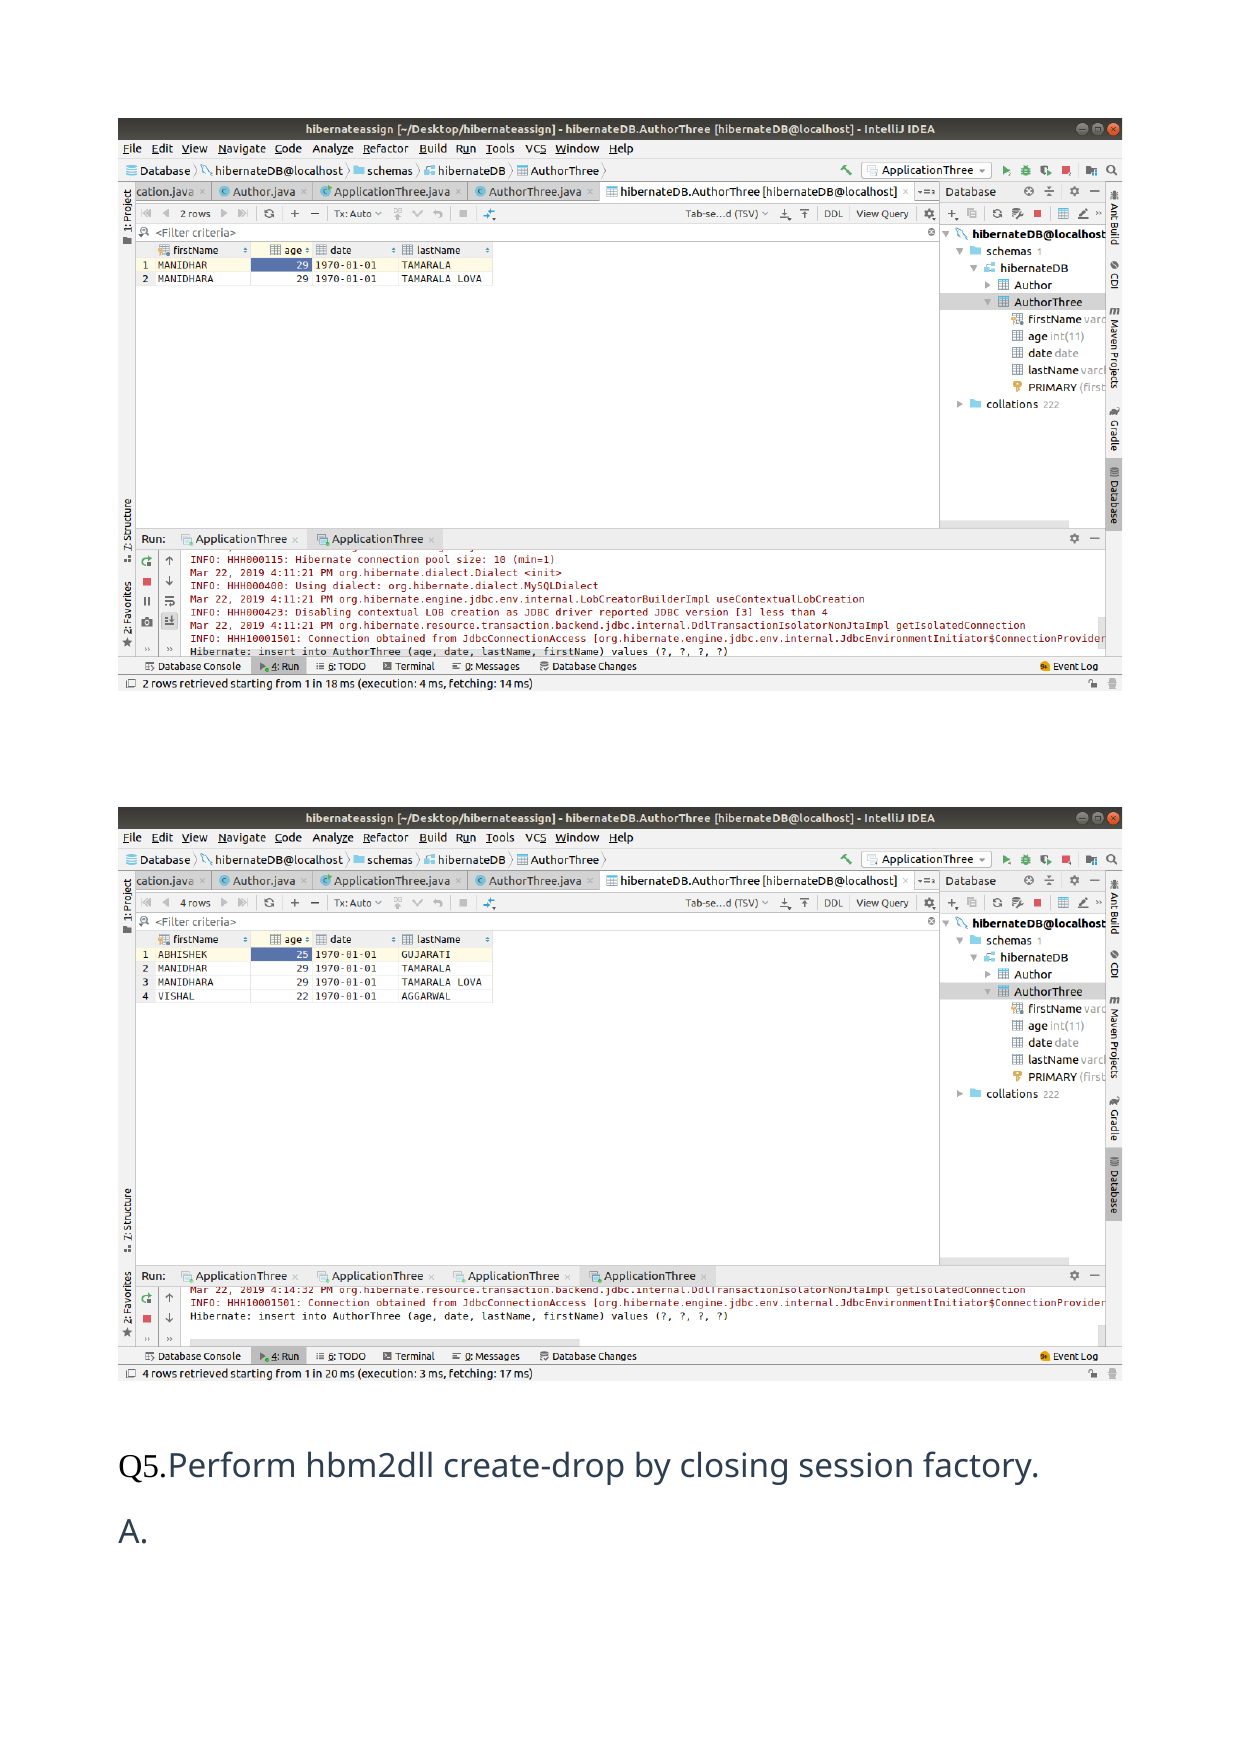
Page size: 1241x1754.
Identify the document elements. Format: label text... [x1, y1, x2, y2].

text A. [118, 1508, 1122, 1554]
text Q5.Perform hbm2dll create-drop by closing session factory. [118, 1441, 1122, 1487]
picture [118, 807, 1123, 1381]
picture [118, 118, 1123, 691]
